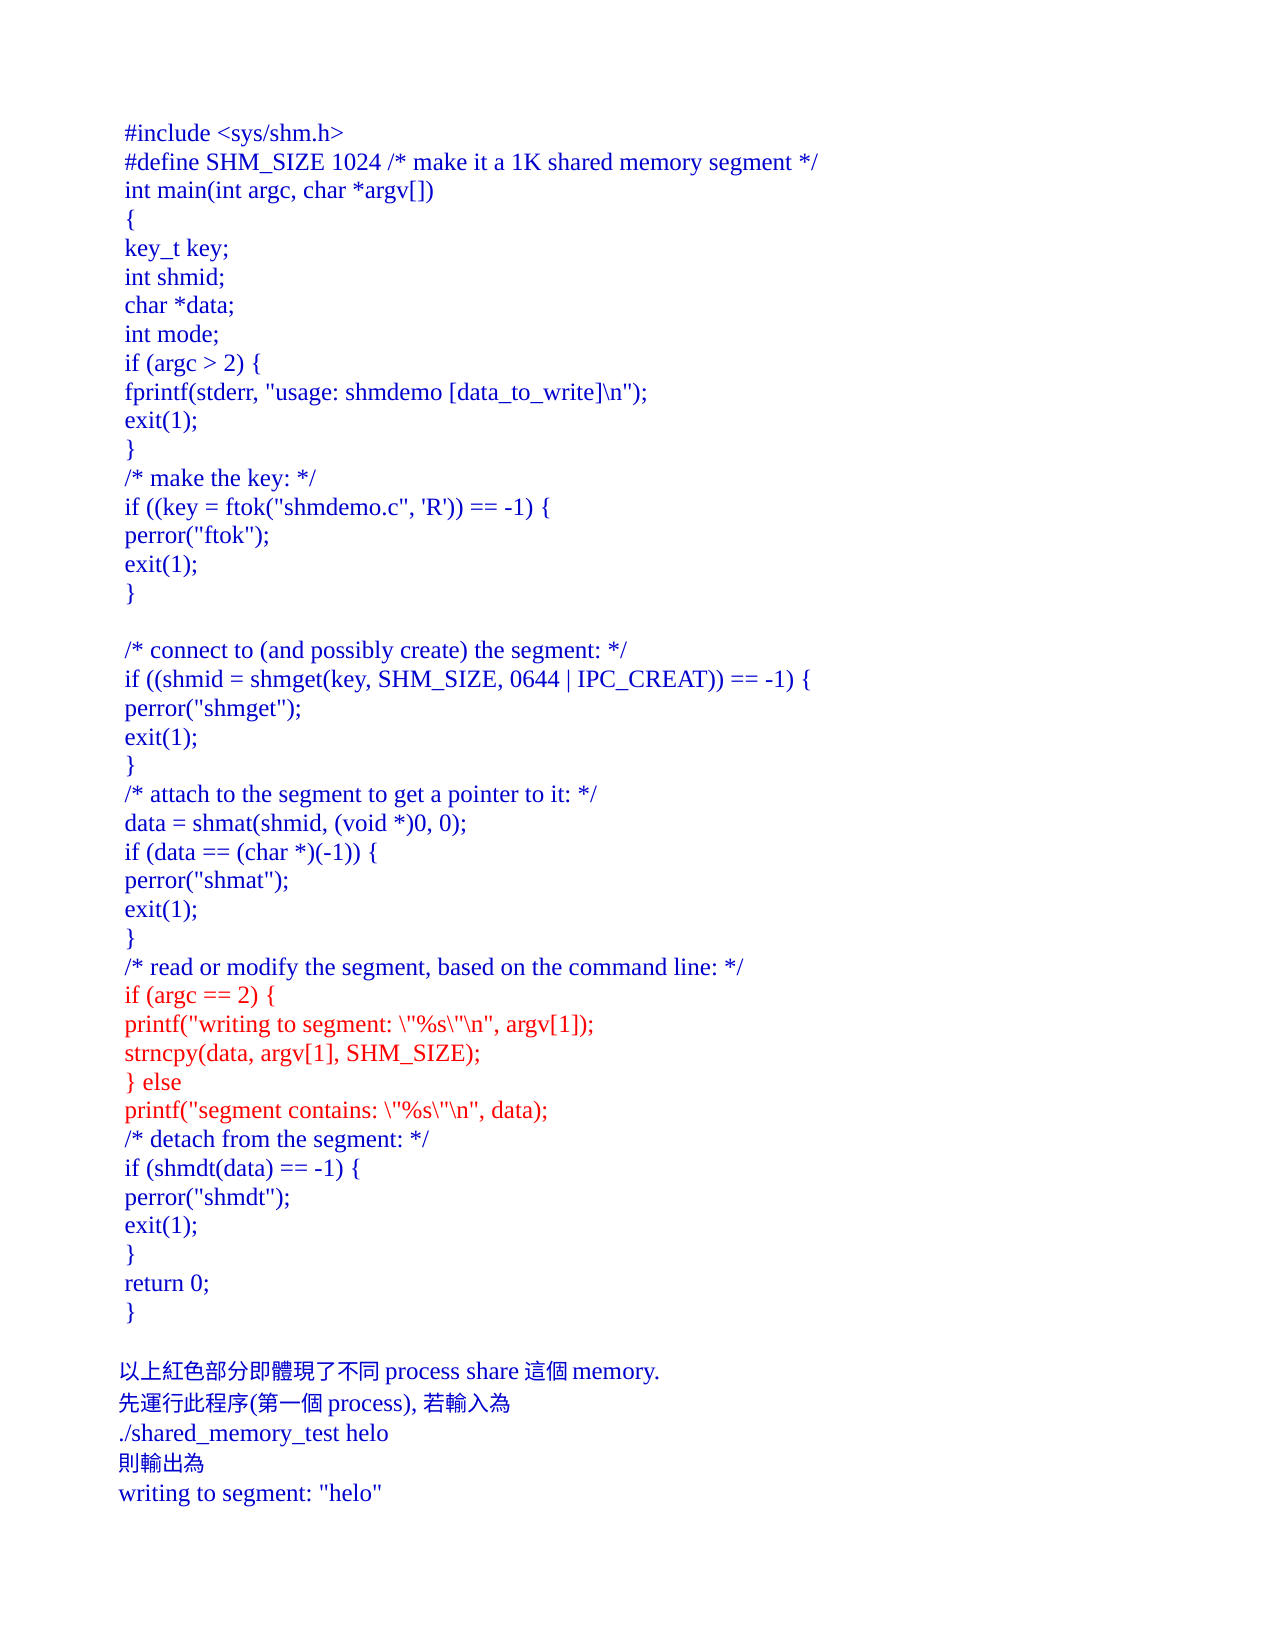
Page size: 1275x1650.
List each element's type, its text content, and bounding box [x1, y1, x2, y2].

text return 0; [118, 1268, 1157, 1297]
text 先運行此程序(第一個process), 若輸入為 [118, 1386, 1157, 1418]
text } [118, 578, 1157, 607]
text exit(1); [118, 894, 1157, 923]
text 則輸出為 [118, 1446, 1157, 1478]
text if (data == (char *)(-1)) { [118, 837, 1157, 866]
text perror("shmdt"); [118, 1182, 1157, 1211]
text printf("writing to segment: \"%s\"\n", argv[1]); [118, 1009, 1157, 1038]
text ./shared_memory_test helo [118, 1418, 1157, 1446]
text int main(int argc, char *argv[]) [118, 176, 1157, 204]
text exit(1); [118, 406, 1157, 434]
text /* attach to the segment to get a pointer to it: */ [118, 779, 1157, 808]
text if (argc == 2) { [118, 981, 1157, 1009]
text /* read or modify the segment, based on the command line: */ [118, 952, 1157, 981]
text #include <sys/shm.h> [118, 118, 1157, 147]
text /* make the key: */ [118, 463, 1157, 492]
text /* detach from the segment: */ [118, 1124, 1157, 1153]
text int shmid; [118, 262, 1157, 291]
text perror("shmat"); [118, 866, 1157, 894]
text 以上紅色部分即體現了不同process share這個memory. [118, 1354, 1157, 1386]
text exit(1); [118, 1211, 1157, 1239]
text exit(1); [118, 549, 1157, 578]
text key_t key; [118, 233, 1157, 262]
text } [118, 923, 1157, 952]
text perror("ftok"); [118, 521, 1157, 549]
text if (shmdt(data) == -1) { [118, 1153, 1157, 1182]
text } [118, 434, 1157, 463]
text exit(1); [118, 722, 1157, 751]
text } [118, 1239, 1157, 1268]
text int mode; [118, 319, 1157, 348]
text fprintf(stderr, "usage: shmdemo [data_to_write]\n"); [118, 377, 1157, 406]
text if ((key = ftok("shmdemo.c", 'R')) == -1) { [118, 492, 1157, 521]
text /* connect to (and possibly create) the segment: */ [118, 636, 1157, 664]
text #define SHM_SIZE 1024 /* make it a 1K shared memory segment */ [118, 147, 1157, 176]
text strncpy(data, argv[1], SHM_SIZE); [118, 1038, 1157, 1067]
text if (argc > 2) { [118, 348, 1157, 377]
text printf("segment contains: \"%s\"\n", data); [118, 1096, 1157, 1124]
text data = shmat(shmid, (void *)0, 0); [118, 808, 1157, 837]
text } [118, 1297, 1157, 1326]
text if ((shmid = shmget(key, SHM_SIZE, 0644 | IPC_CREAT)) == -1) { [118, 664, 1157, 693]
text perror("shmget"); [118, 693, 1157, 722]
text writing to segment: "helo" [118, 1478, 1157, 1507]
text } [118, 751, 1157, 779]
text } else [118, 1067, 1157, 1096]
text { [118, 204, 1157, 233]
text char *data; [118, 291, 1157, 319]
